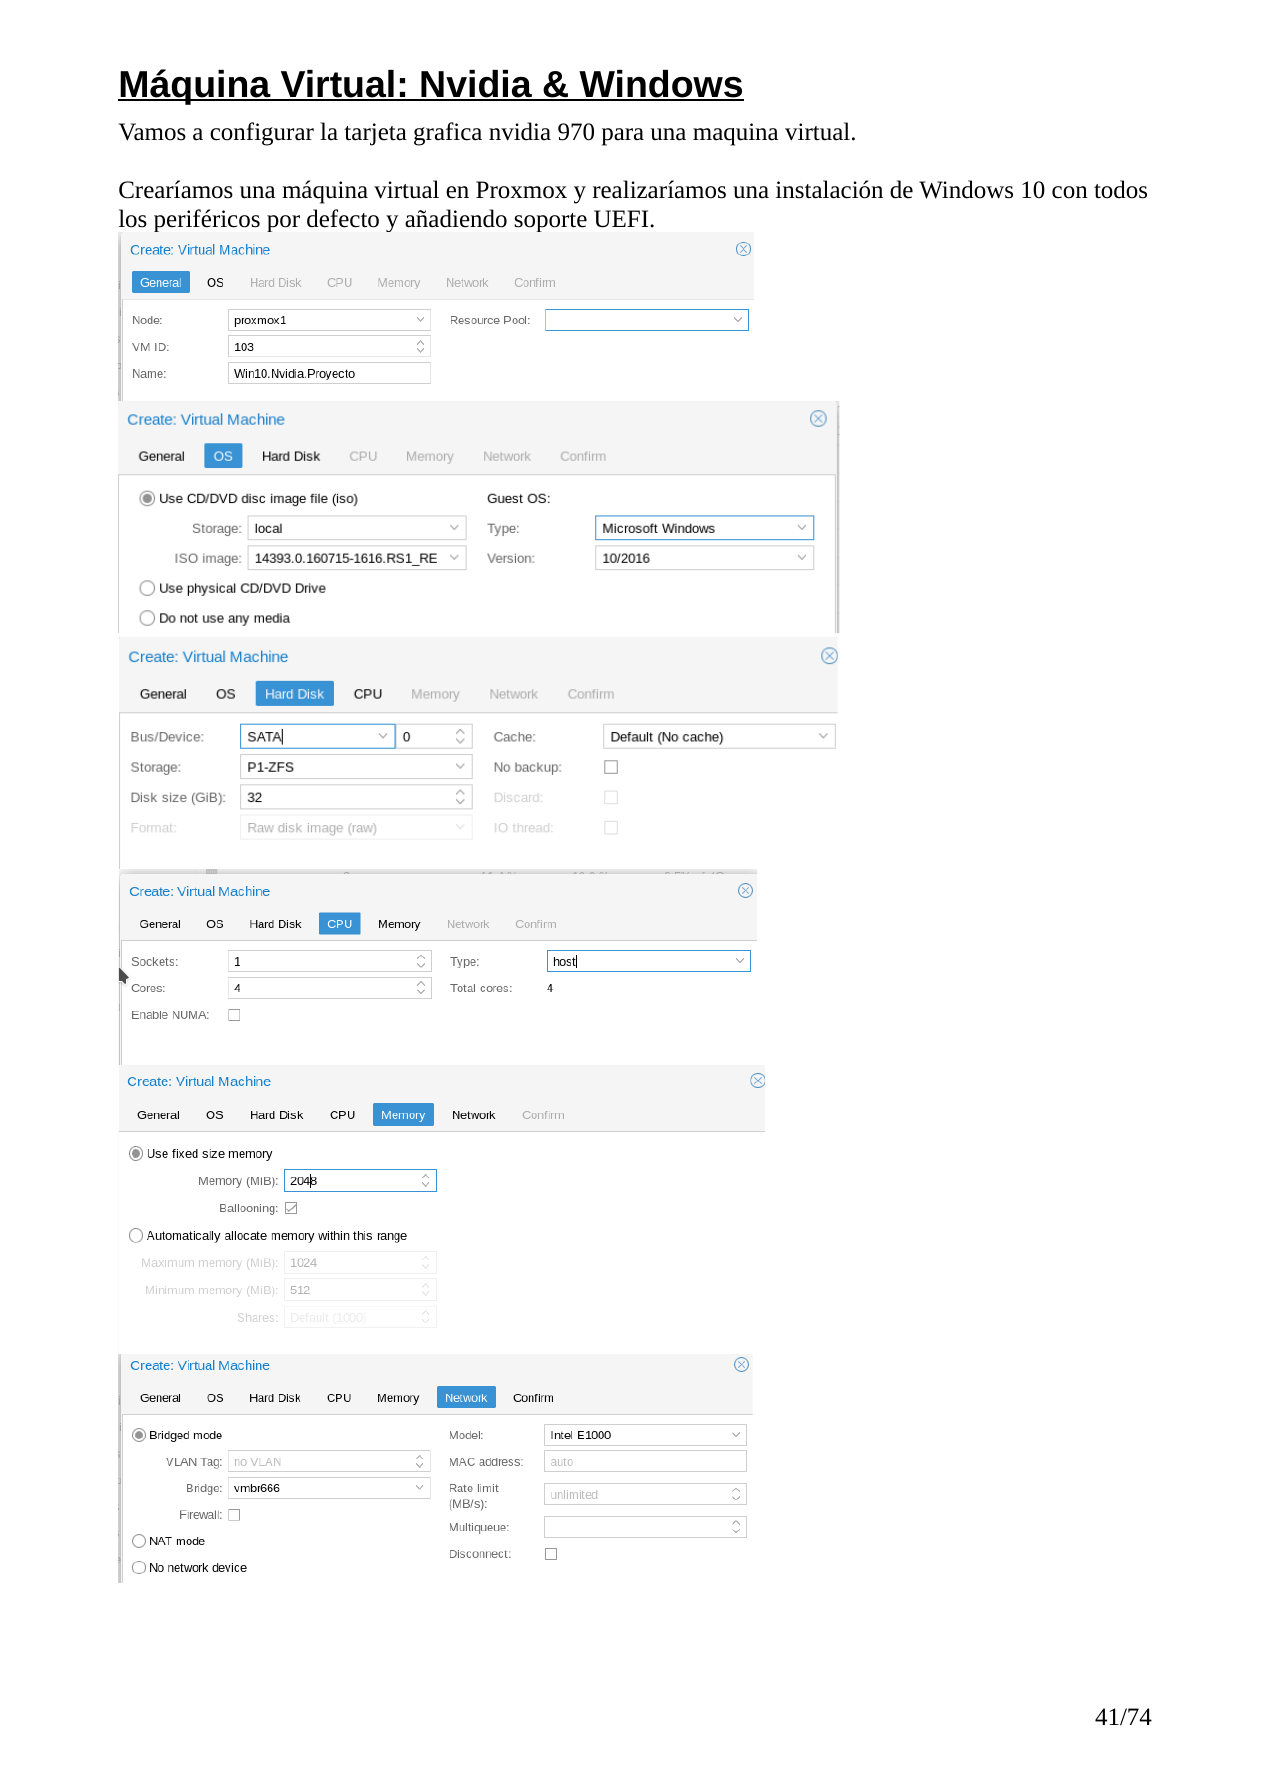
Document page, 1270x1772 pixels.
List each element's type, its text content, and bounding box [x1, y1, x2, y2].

picture [118, 232, 840, 633]
text Crearíamos una máquina virtual en Proxmox y realizaríamos una instalación de Windows 10 con todos los periféricos por defecto y añadiendo soporte UEFI. [118, 175, 1152, 232]
picture [118, 637, 838, 1583]
subtitle Máquina Virtual: Nvidia & Windows [118, 62, 1152, 105]
text Vamos a configurar la tarjeta grafica nvidia 970 para una maquina virtual. [118, 117, 1152, 146]
